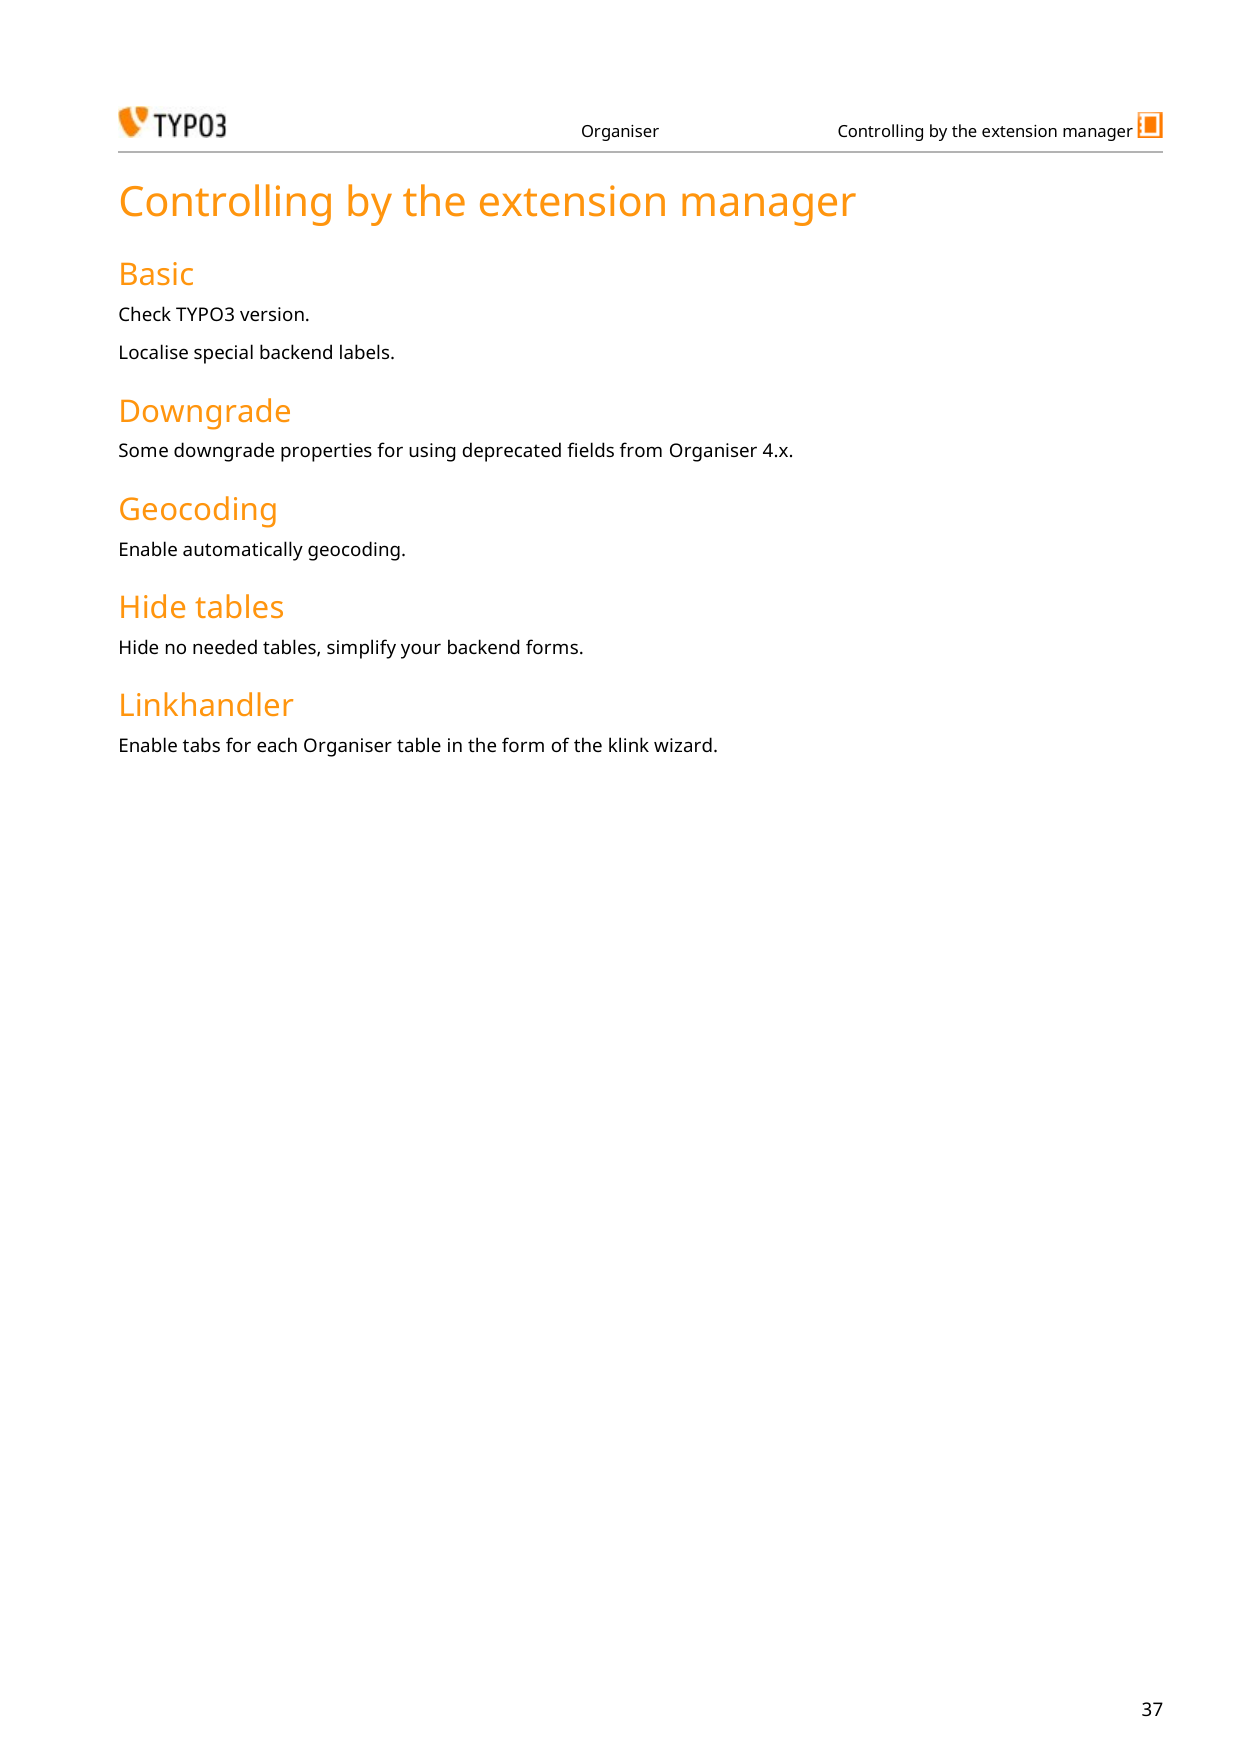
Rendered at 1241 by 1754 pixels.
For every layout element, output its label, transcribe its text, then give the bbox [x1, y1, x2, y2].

picture [118, 106, 227, 138]
text Enable automatically geocoding. [118, 535, 1163, 561]
subtitle Geocoding [118, 487, 1163, 529]
text Some downgrade properties for using deprecated fields from Organiser 4.x. [118, 437, 1163, 463]
subtitle Downgrade [118, 389, 1163, 431]
subtitle Linkhandler [118, 683, 1163, 726]
text Hide no needed tables, simplify your backend forms. [118, 633, 1163, 659]
subtitle Controlling by the extension manager [118, 172, 1163, 229]
text Enable tabs for each Organiser table in the form of the klink wizard. [118, 732, 1163, 758]
picture [1137, 112, 1163, 138]
subtitle Basic [118, 252, 1163, 295]
text Localise special backend labels. [118, 339, 1163, 365]
subtitle Hide tables [118, 585, 1163, 628]
text Check TYPO3 version. [118, 301, 1163, 327]
